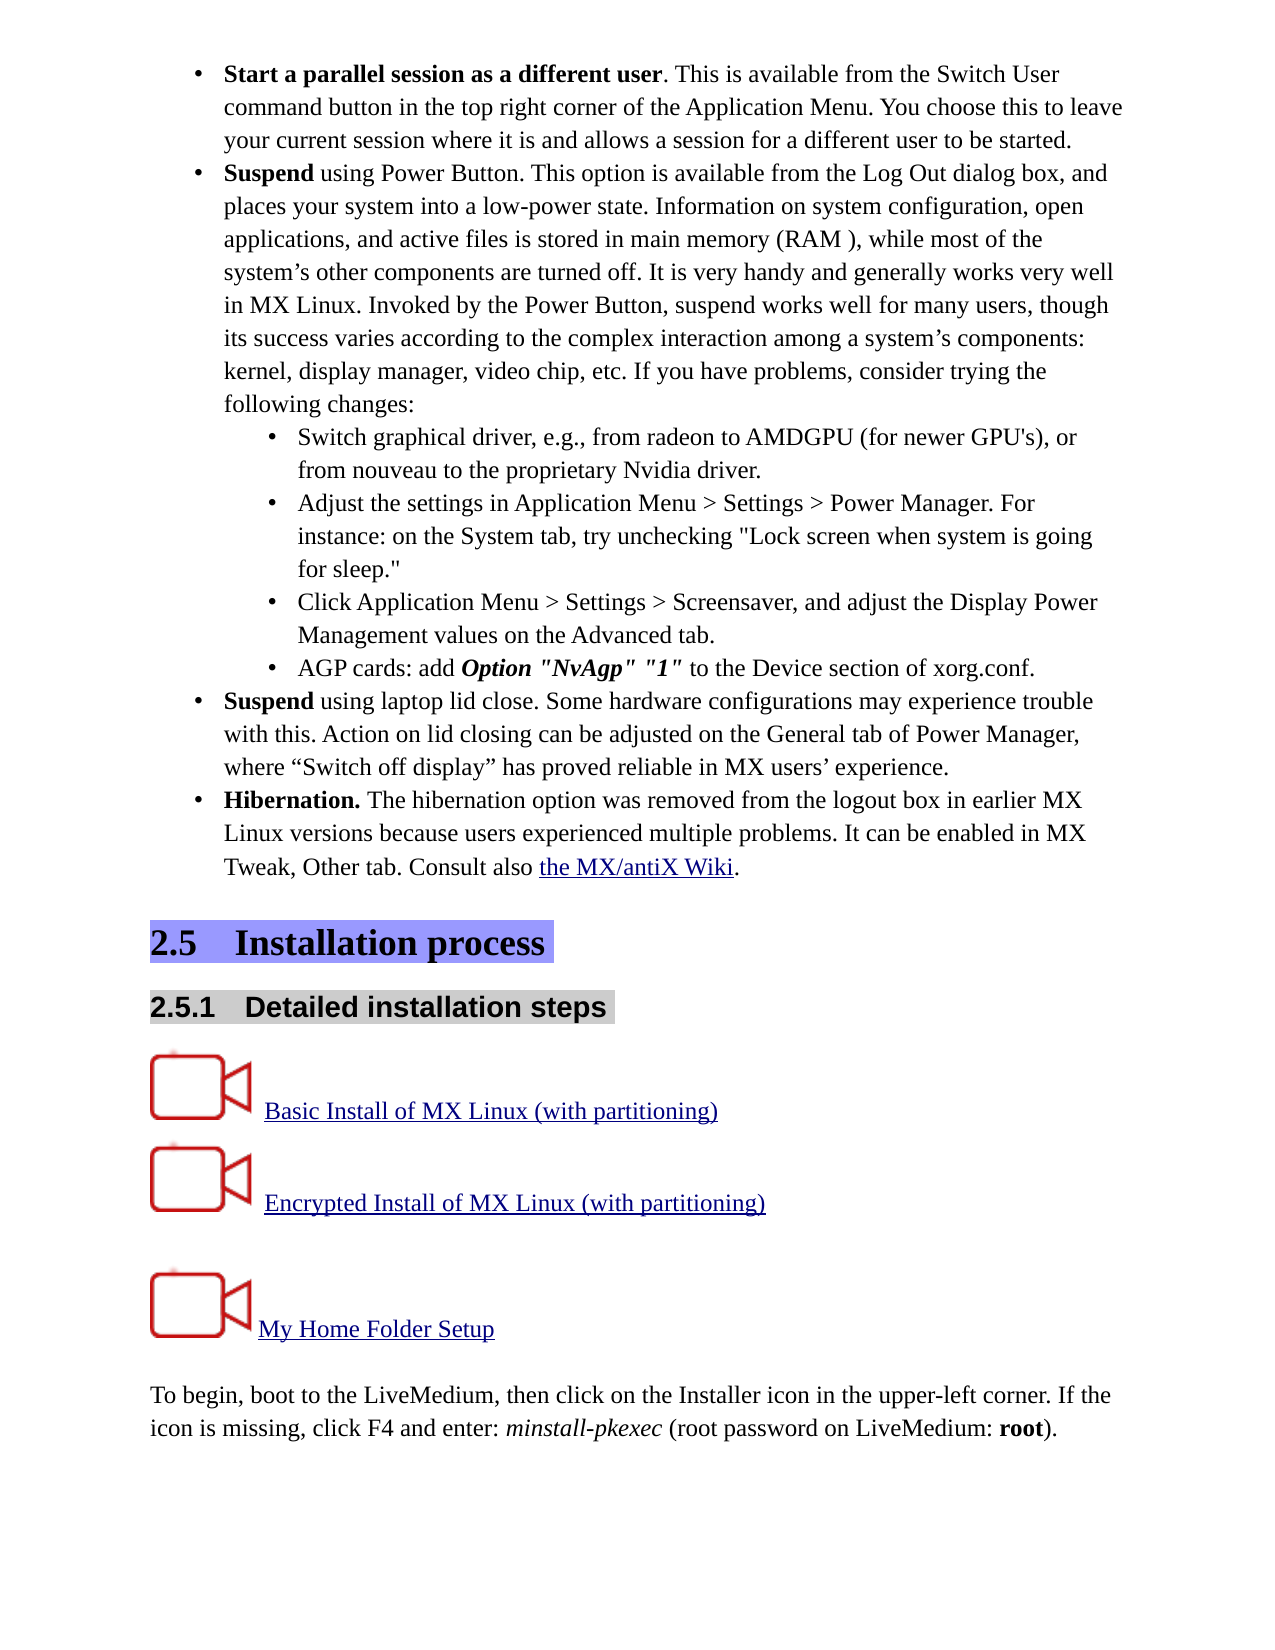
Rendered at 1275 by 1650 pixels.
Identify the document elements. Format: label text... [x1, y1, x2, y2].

list Suspend using Power Button. This option is available from the Log Out dialog box, and places your system into a low-power state. Information on system configuration, open applications, and active files is stored in main memory (RAM ), while most of the system’s other components are turned off. It is very handy and generally works very well in MX Linux. Invoked by the Power Button, suspend works well for many users, though its success varies according to the complex interaction among a system’s components: kernel, display manager, video chip, etc. If you have problems, consider trying the following changes: [194, 158, 1125, 418]
picture [150, 1128, 252, 1212]
text Basic Install of MX Linux (with partitioning) [150, 1036, 1125, 1125]
picture [150, 1254, 252, 1338]
list Click Application Menu > Settings > Screensaver, and adjust the Display Power Management values on the Advanced tab. [268, 587, 1125, 649]
picture [150, 1036, 252, 1120]
text To begin, boot to the LiveMedium, then click on the Installer icon in the upper-left corner. If the icon is missing, click F4 and enter: minstall-pkexec (root password on LiveMedium: root). [150, 1380, 1125, 1442]
text Encrypted Install of MX Linux (with partitioning) [150, 1129, 1125, 1217]
list Start a parallel session as a different user. This is available from the Switch User command button in the top right corner of the Application Menu. You choose this to leave your current session where it is and allows a session for a different user to be started. [194, 59, 1125, 154]
list Hibernation. The hibernation option was removed from the logout box in earlier MX Linux versions because users experienced multiple problems. It can be enabled in MX Tweak, Other tab. Consult also the MX/antiX Wiki. [194, 786, 1125, 880]
subtitle 2.5.1 Detailed installation steps [615, 990, 1125, 1024]
text My Home Folder Setup [150, 1254, 1125, 1343]
list Adjust the settings in Application Menu > Settings > Power Manager. For instance: on the System tab, try unchecking "Lock screen when system is going for sleep." [268, 488, 1125, 583]
list AGP cards: add Option "NvAgp" "1" to the Device section of xorg.conf. [268, 653, 1125, 682]
list Suspend using laptop lid close. Some hardware configurations may experience trouble with this. Action on lid closing can be adjusted on the General tab of Power Manager, where “Switch off display” has proved reliable in MX users’ experience. [194, 686, 1125, 781]
subtitle 2.5 Installation process [554, 920, 1125, 963]
list Switch graphical driver, e.g., from radeon to AMDGPU (for newer GPU's), or from nouveau to the proprietary Nvidia driver. [268, 422, 1125, 484]
